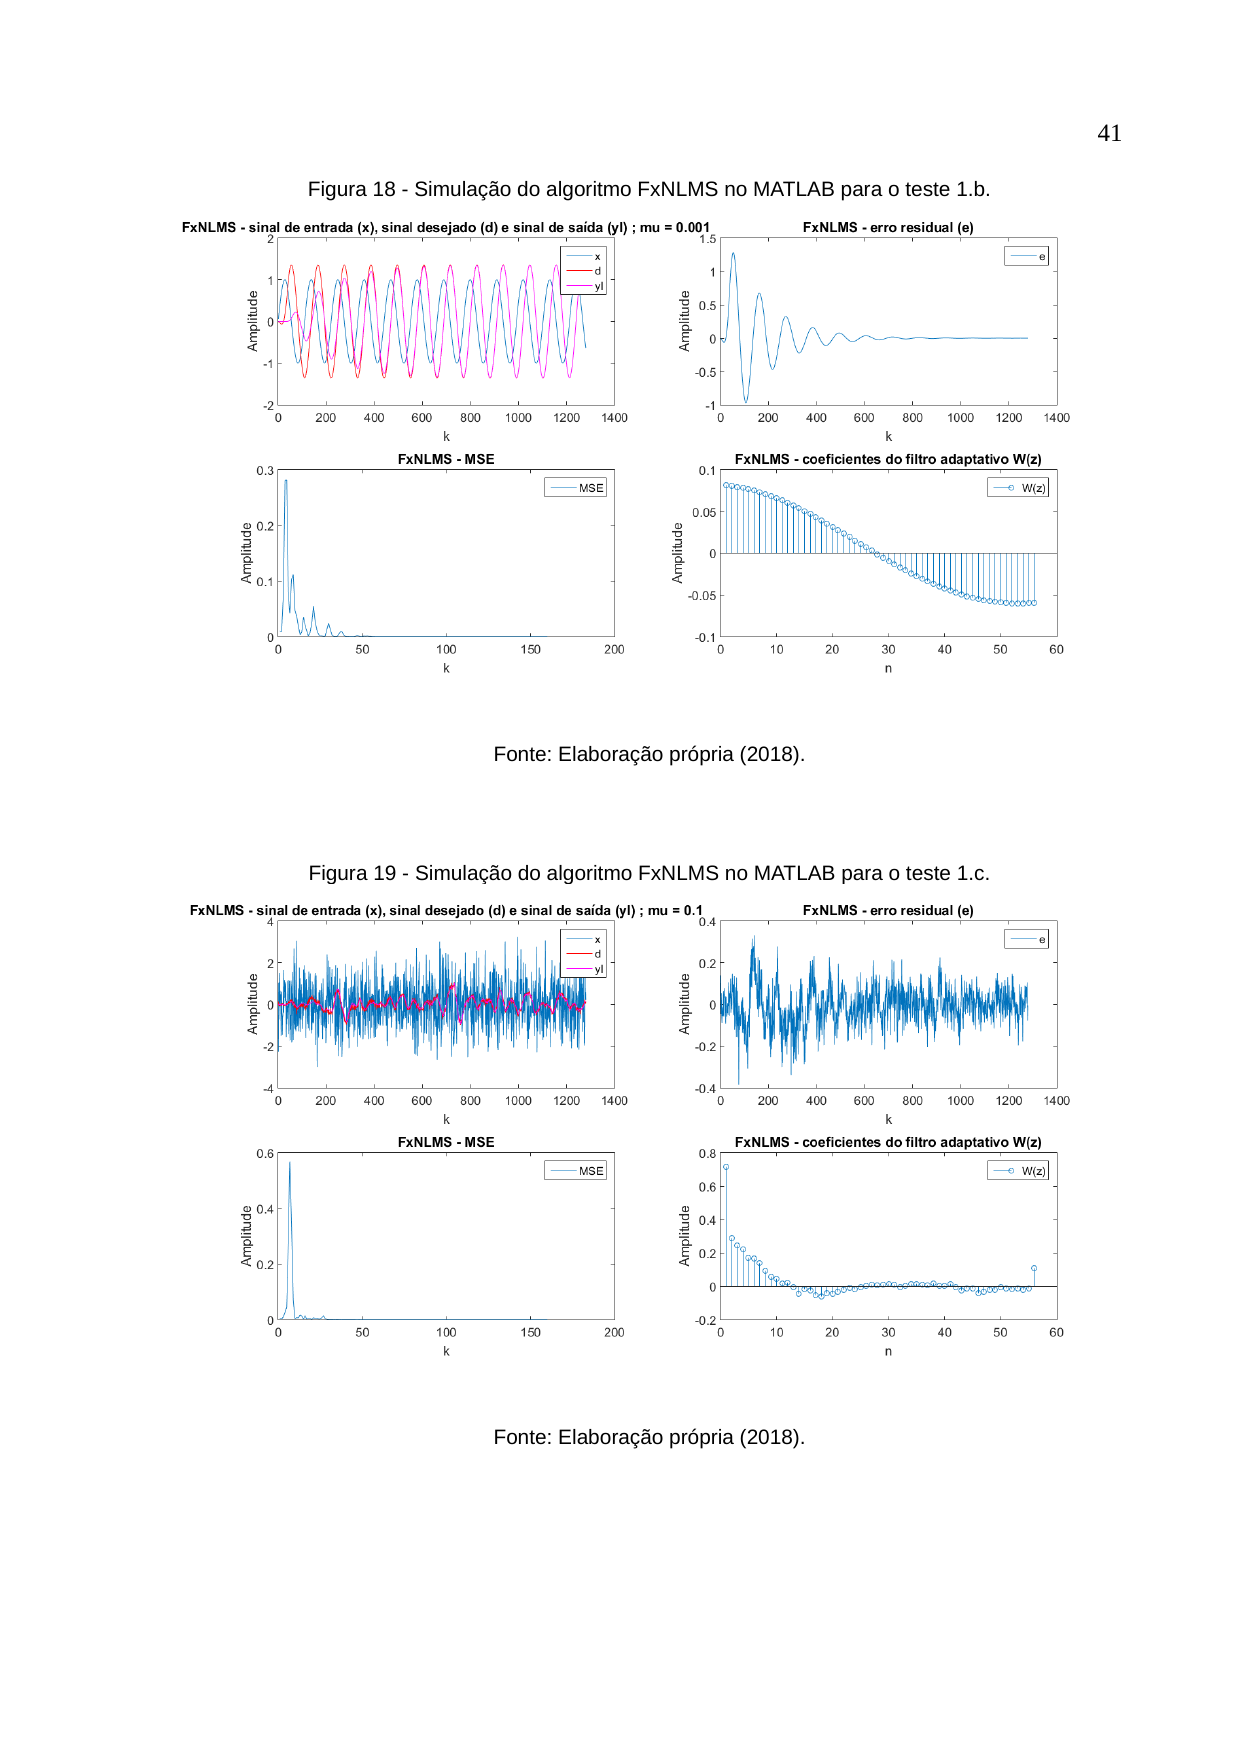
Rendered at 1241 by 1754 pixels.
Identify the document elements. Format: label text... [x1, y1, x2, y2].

picture [147, 201, 1152, 690]
table_cell [177, 690, 1122, 730]
table_cell [177, 1373, 1122, 1413]
picture [147, 884, 1152, 1373]
table_cell Fonte: Elaboração própria (2018). [177, 730, 1122, 825]
table_cell Fonte: Elaboração própria (2018). [177, 1413, 1122, 1508]
table_header Simulação do algoritmo FxNLMS no MATLAB para o teste 1.b. [177, 177, 1122, 201]
table_header Simulação do algoritmo FxNLMS no MATLAB para o teste 1.c. [177, 861, 1122, 884]
